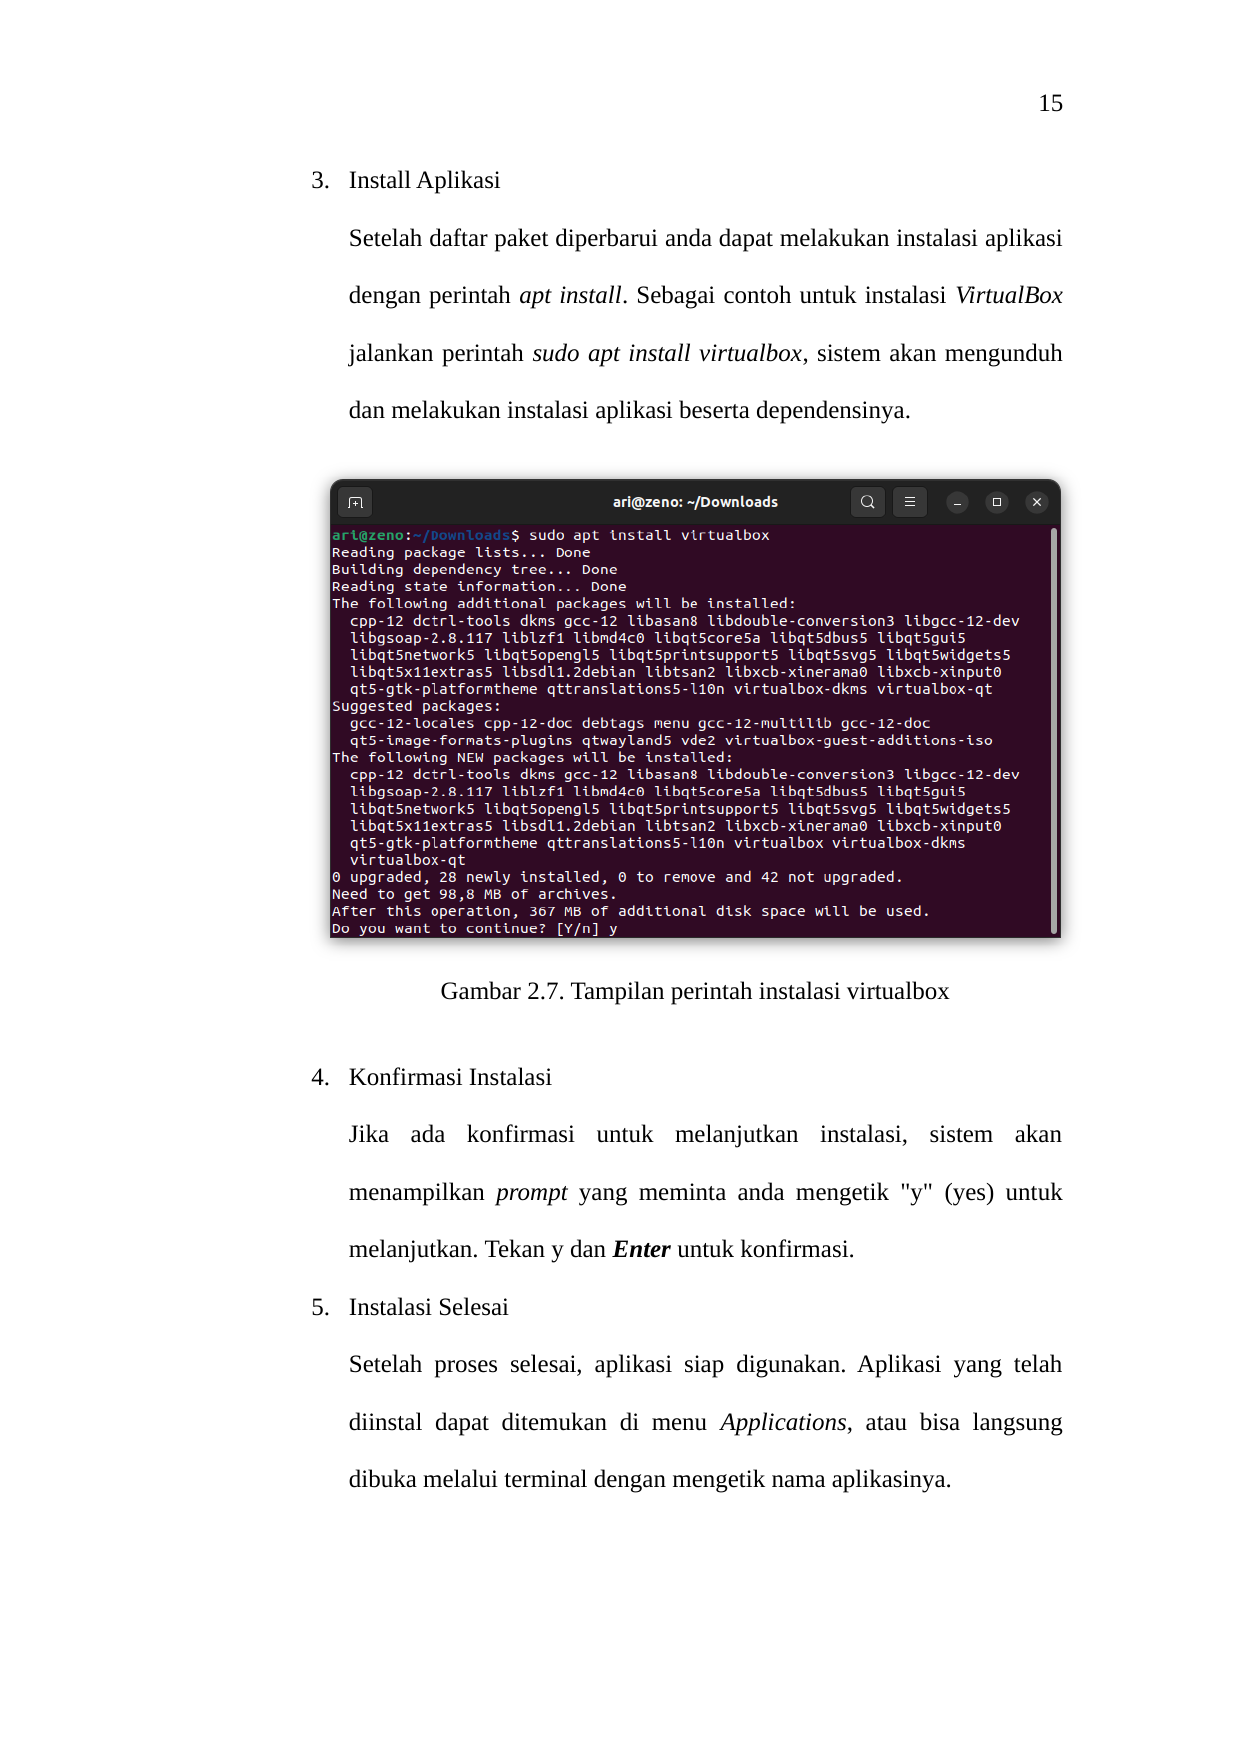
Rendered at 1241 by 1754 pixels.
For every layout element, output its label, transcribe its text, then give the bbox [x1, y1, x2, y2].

list Setelah proses selesai, aplikasi siap digunakan. Aplikasi yang telah diinstal dapat ditemukan di menu Applications, atau bisa langsung dibuka melalui terminal dengan mengetik nama aplikasinya. [311, 1349, 1063, 1493]
list Konfirmasi Instalasi [311, 1004, 1063, 1091]
list Jika ada konfirmasi untuk melanjutkan instalasi, sistem akan menampilkan prompt yang meminta anda mengetik "y" (yes) untuk melanjutkan. Tekan y dan Enter untuk konfirmasi. [311, 1119, 1063, 1263]
list Install Aplikasi [311, 165, 1063, 194]
picture [305, 458, 1085, 964]
list [306, 446, 1084, 458]
list Gambar 2.7. Tampilan perintah instalasi virtualbox [306, 964, 1084, 1004]
list Instalasi Selesai [311, 1292, 1063, 1321]
list Setelah daftar paket diperbarui anda dapat melakukan instalasi aplikasi dengan perintah apt install. Sebagai contoh untuk instalasi VirtualBox jalankan perintah sudo apt install virtualbox, sistem akan mengunduh dan melakukan instalasi aplikasi beserta dependensinya. [311, 223, 1063, 424]
